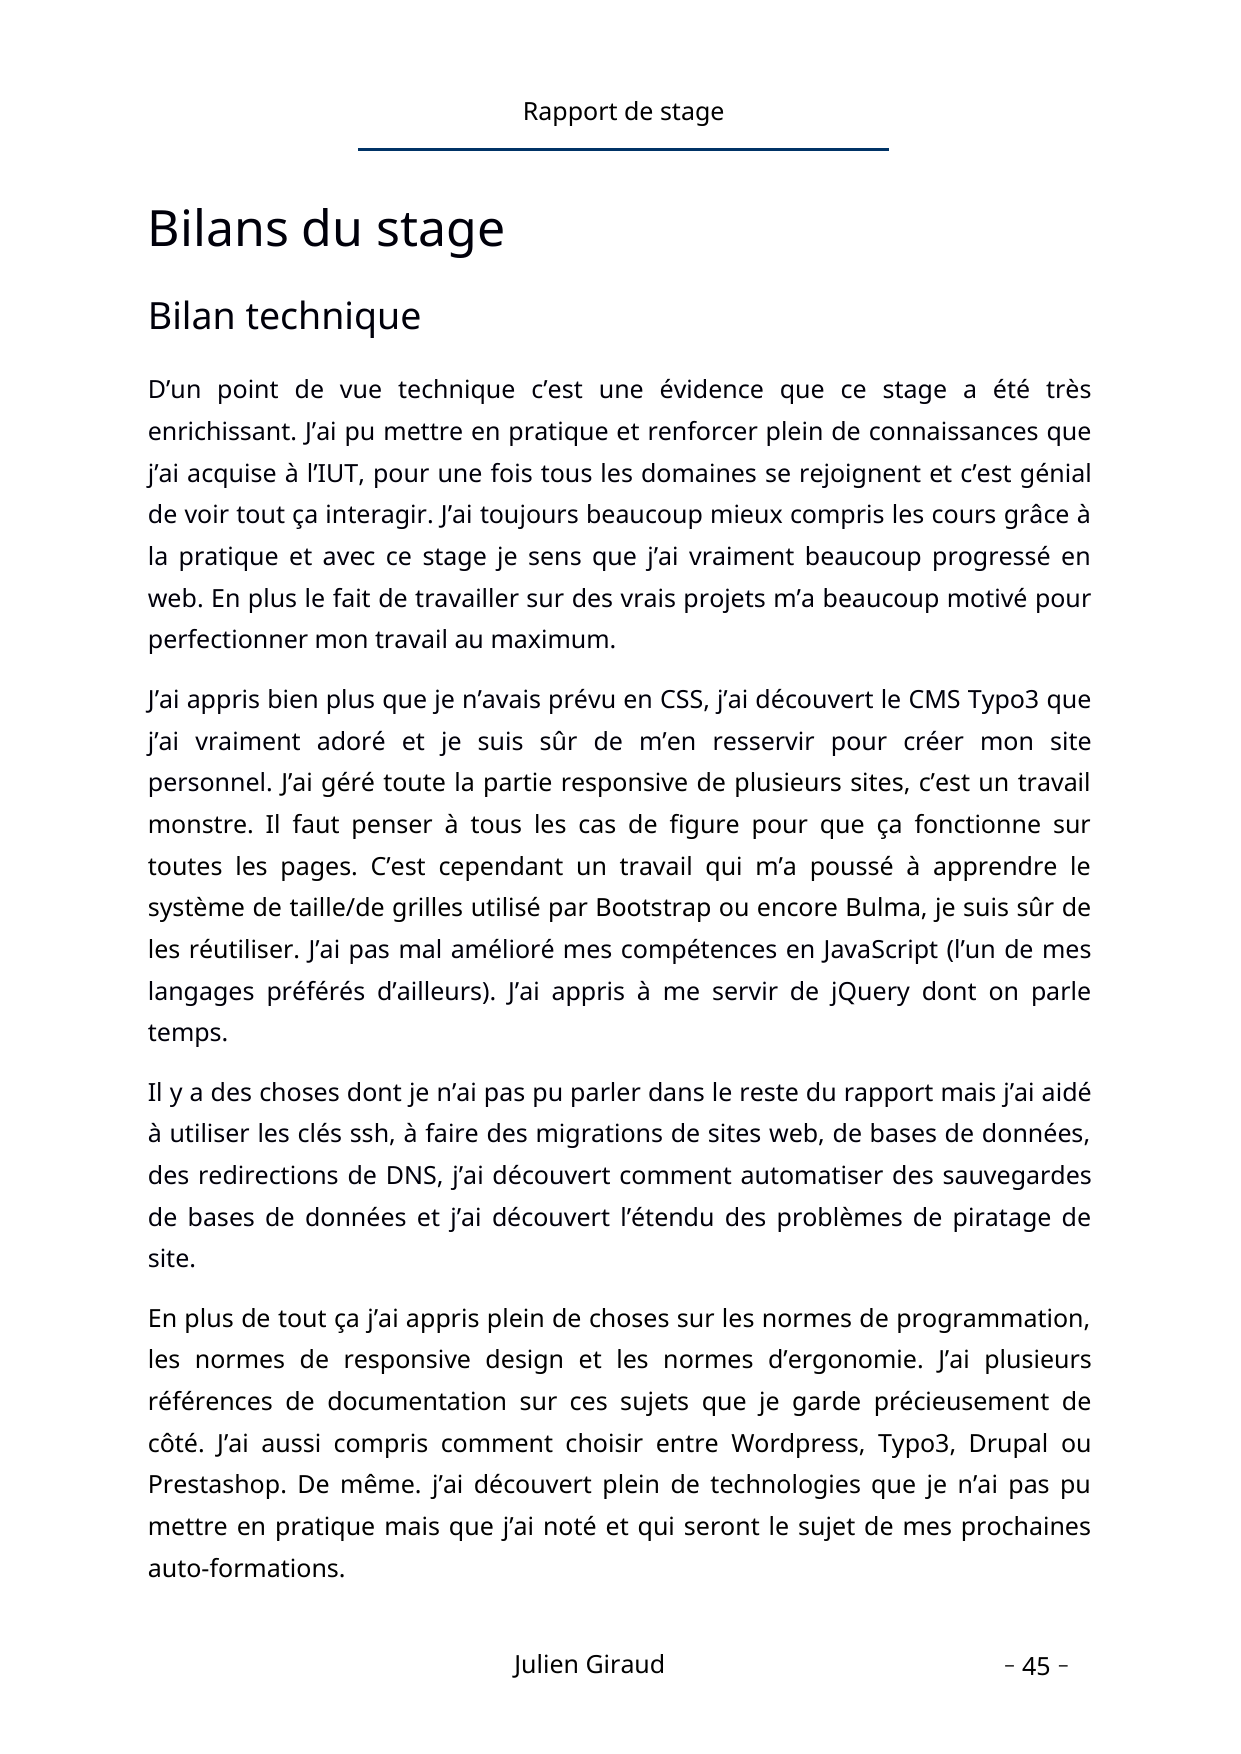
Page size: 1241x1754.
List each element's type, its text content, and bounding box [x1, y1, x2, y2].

text En plus de tout ça j’ai appris plein de choses sur les normes de programmation, les normes de responsive design et les normes d’ergonomie. J’ai plusieurs références de documentation sur ces sujets que je garde précieusement de côté. J’ai aussi compris comment choisir entre Wordpress, Typo3, Drupal ou Prestashop. De même. j’ai découvert plein de technologies que je n’ai pas pu mettre en pratique mais que j’ai noté et qui seront le sujet de mes prochaines auto-formations. [148, 1294, 1093, 1585]
text Il y a des choses dont je n’ai pas pu parler dans le reste du rapport mais j’ai aidé à utiliser les clés ssh, à faire des migrations de sites web, de bases de données, des redirections de DNS, j’ai découvert comment automatiser des sauvegardes de bases de données et j’ai découvert l’étendu des problèmes de piratage de site. [148, 1068, 1093, 1276]
text D’un point de vue technique c’est une évidence que ce stage a été très enrichissant. J’ai pu mettre en pratique et renforcer plein de connaissances que j’ai acquise à l’IUT, pour une fois tous les domaines se rejoignent et c’est génial de voir tout ça interagir. J’ai toujours beaucoup mieux compris les cours grâce à la pratique et avec ce stage je sens que j’ai vraiment beaucoup progressé en web. En plus le fait de travailler sur des vrais projets m’a beaucoup motivé pour perfectionner mon travail au maximum. [148, 366, 1093, 657]
subtitle Bilans du stage [148, 193, 1093, 261]
subtitle Bilan technique [148, 289, 1093, 340]
text J’ai appris bien plus que je n’avais prévu en CSS, j’ai découvert le CMS Typo3 que j’ai vraiment adoré et je suis sûr de m’en resservir pour créer mon site personnel. J’ai géré toute la partie responsive de plusieurs sites, c’est un travail monstre. Il faut penser à tous les cas de figure pour que ça fonctionne sur toutes les pages. C’est cependant un travail qui m’a poussé à apprendre le système de taille/de grilles utilisé par Bootstrap ou encore Bulma, je suis sûr de les réutiliser. J’ai pas mal amélioré mes compétences en JavaScript (l’un de mes langages préférés d’ailleurs). J’ai appris à me servir de jQuery dont on parle temps. [148, 675, 1093, 1050]
